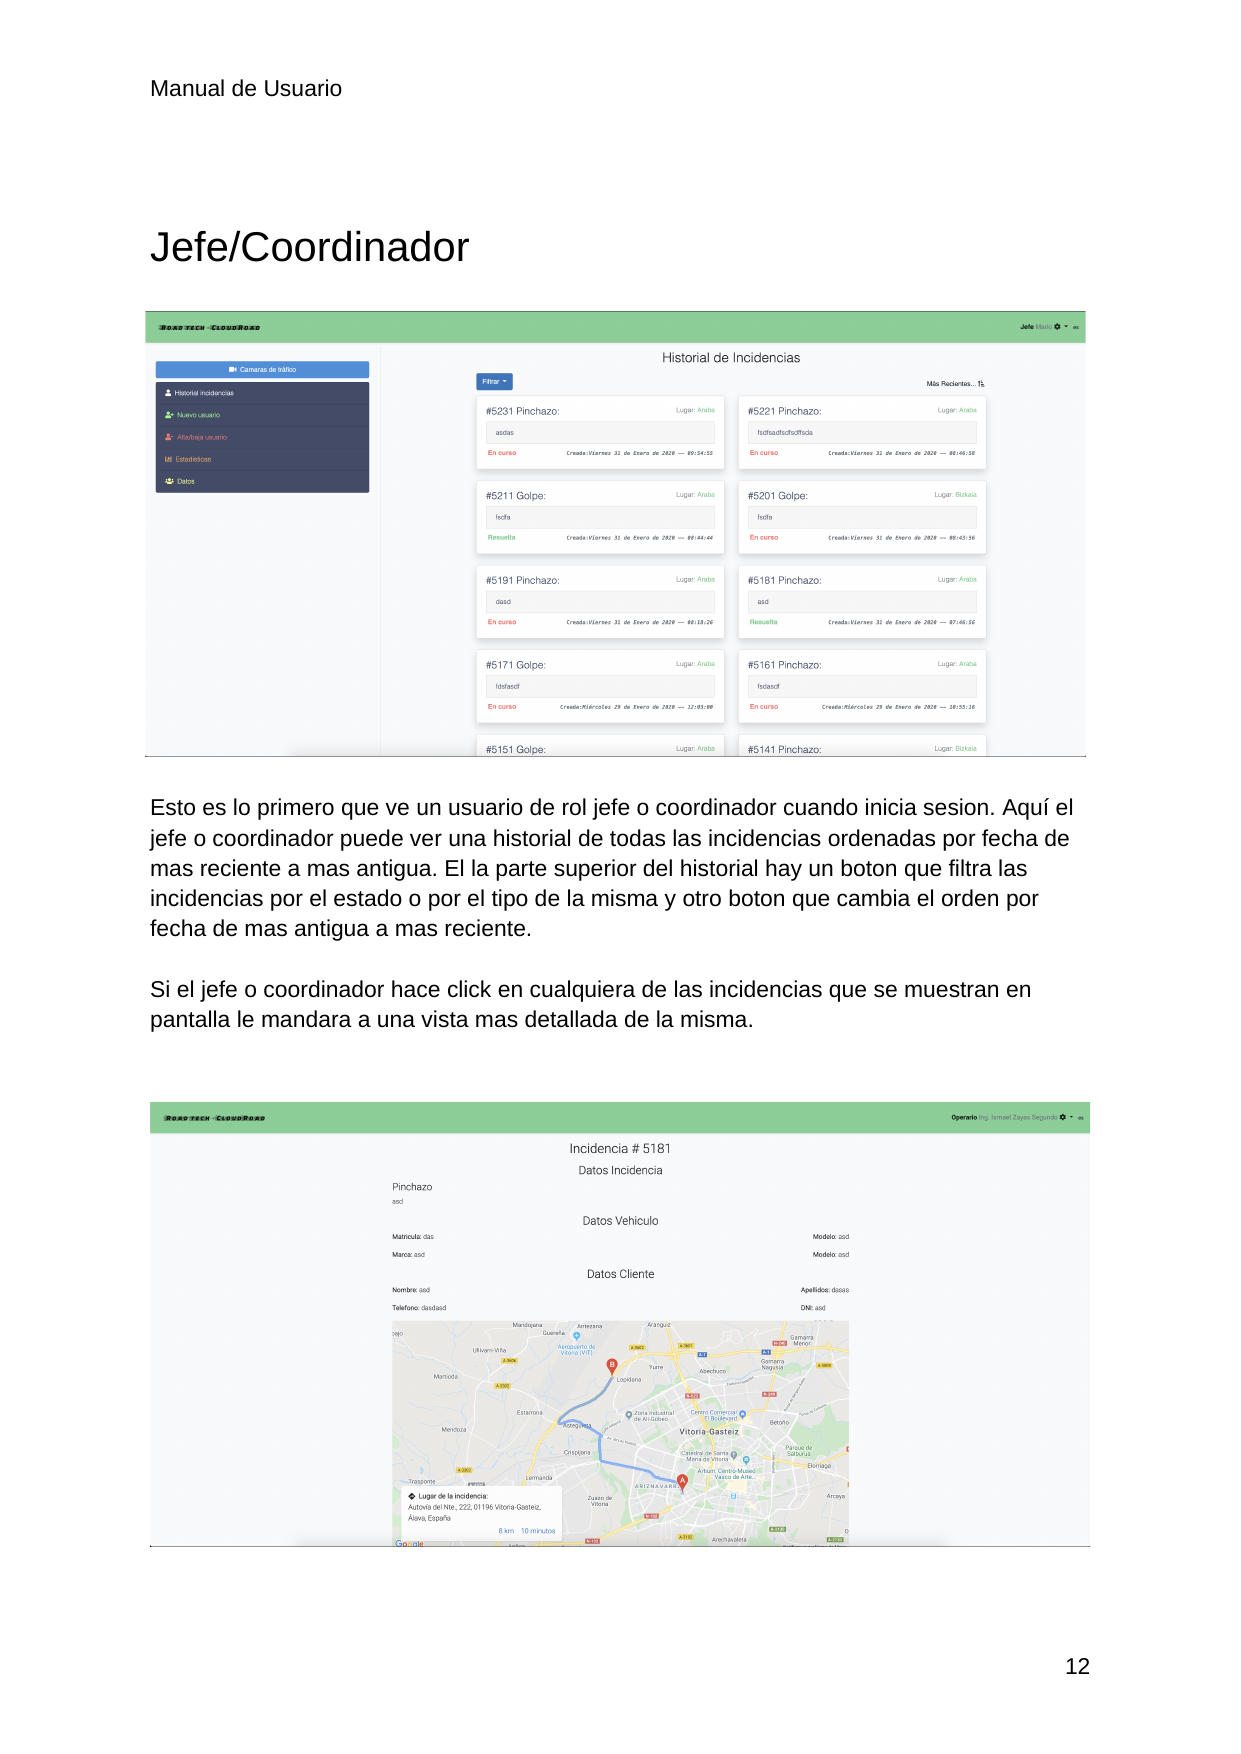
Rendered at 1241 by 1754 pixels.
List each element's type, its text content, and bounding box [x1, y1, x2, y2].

picture [150, 1102, 1091, 1547]
picture [145, 311, 1086, 757]
text Si el jefe o coordinador hace click en cualquiera de las incidencias que se muestran en pantalla le mandara a una vista mas detallada de la misma. [150, 976, 1090, 1032]
text Esto es lo primero que ve un usuario de rol jefe o coordinador cuando inicia sesion. Aquí el jefe o coordinador puede ver una historial de todas las incidencias ordenadas por fecha de mas reciente a mas antigua. El la parte superior del historial hay un boton que filtra las incidencias por el estado o por el tipo de la misma y otro boton que cambia el orden por fecha de mas antigua a mas reciente. [150, 794, 1090, 941]
subtitle Jefe/Coordinador [150, 222, 1090, 270]
